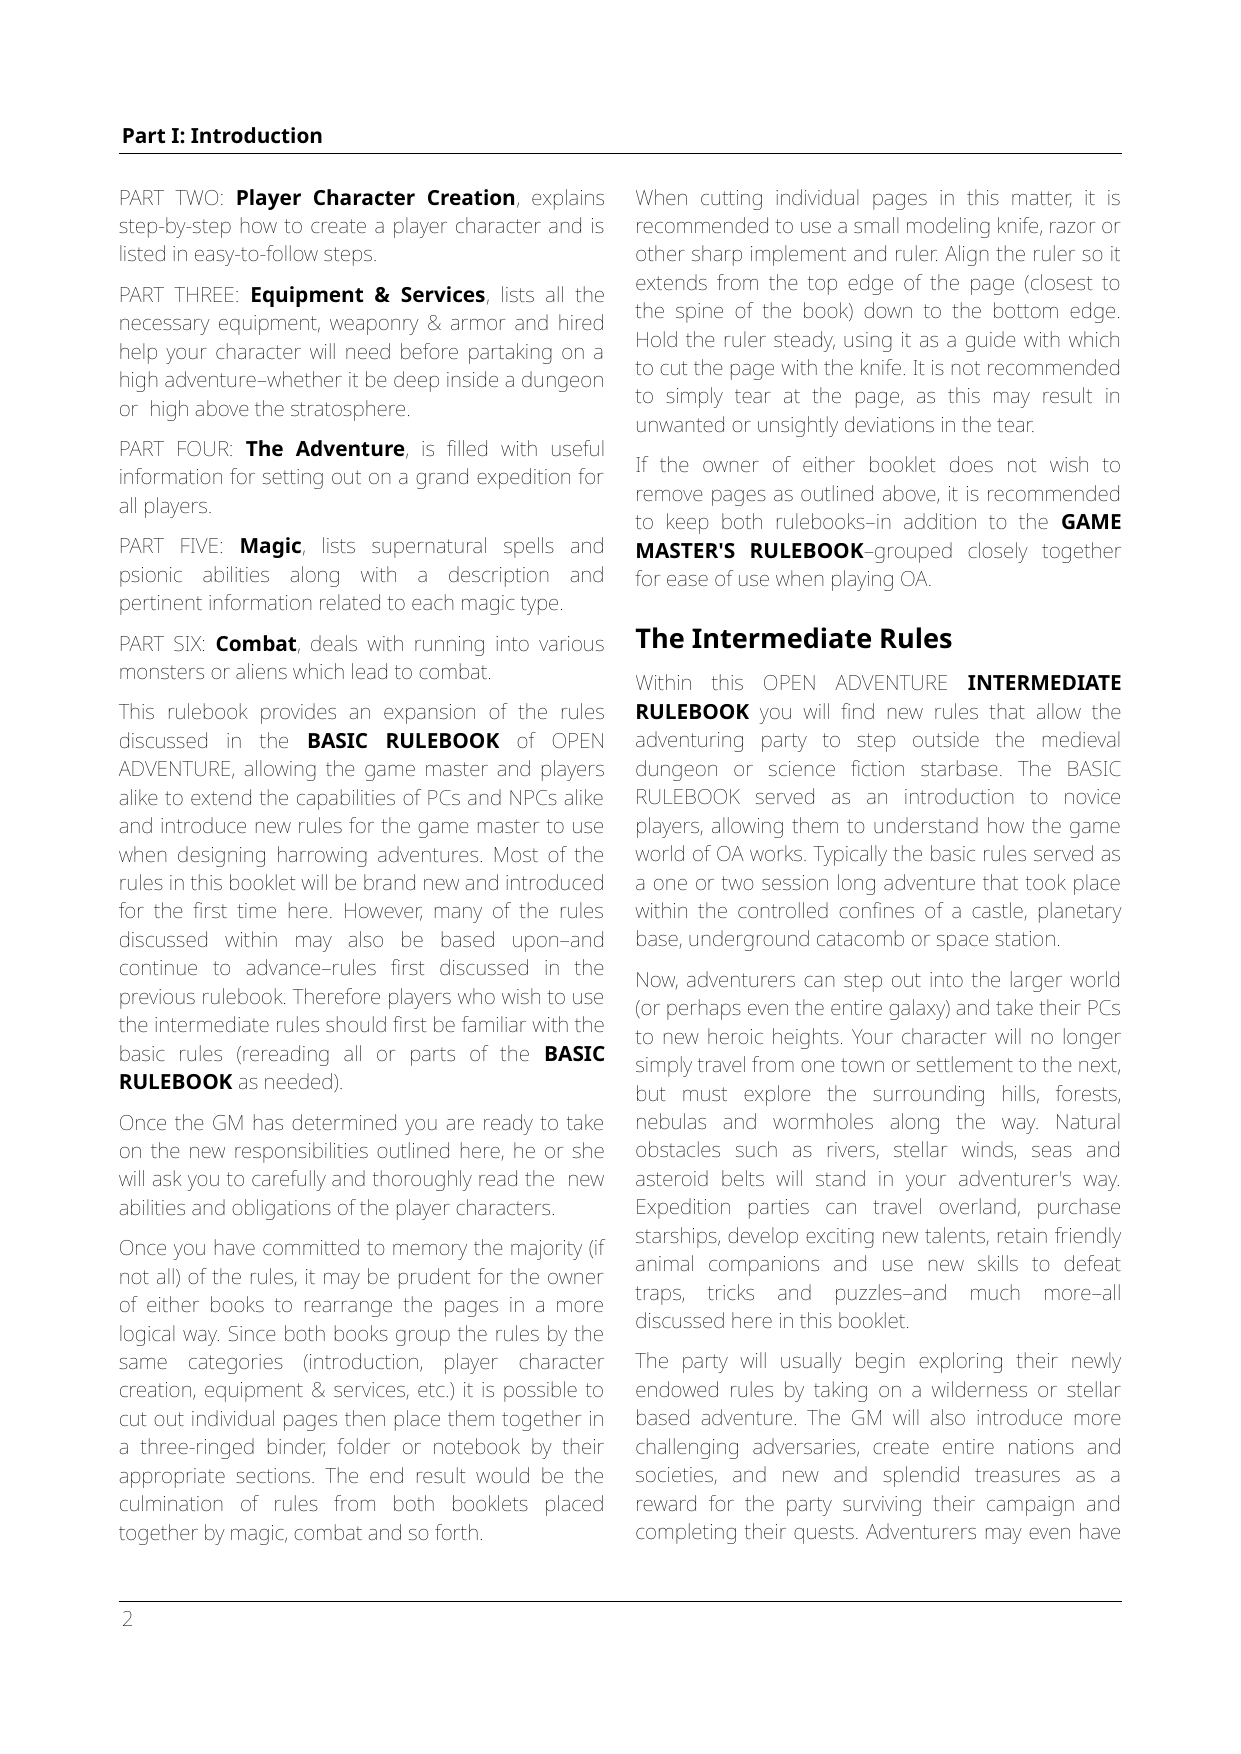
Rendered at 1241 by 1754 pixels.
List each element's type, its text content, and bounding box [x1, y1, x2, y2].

text PART FIVE: Magic, lists supernatural spells and psionic abilities along with a description and pertinent information related to each magic type. [118, 531, 605, 617]
text If the owner of either booklet does not wish to remove pages as outlined above, it is recommended to keep both rulebooks–in addition to the GAME MASTER'S RULEBOOK–grouped closely together for ease of use when playing OA. [635, 451, 1122, 593]
text The Intermediate Rules [635, 620, 1122, 657]
text Now, adventurers can step out into the larger world (or perhaps even the entire galaxy) and take their PCs to new heroic heights. Your character will no longer simply travel from one town or settlement to the next, but must explore the surrounding hills, forests, nebulas and wormholes along the way. Natural obstacles such as rivers, stellar winds, seas and asteroid belts will stand in your adventurer's way. Expedition parties can travel overland, purchase starships, develop exciting new talents, retain friendly animal companions and use new skills to defeat traps, tricks and puzzles–and much more–all discussed here in this booklet. [635, 965, 1122, 1334]
text Once you have committed to memory the majority (if not all) of the rules, it may be prudent for the owner of either books to rearrange the pages in a more logical way. Since both books group the rules by the same categories (introduction, player character creation, equipment & services, etc.) it is possible to cut out individual pages then place them together in a three-ringed binder, folder or notebook by their appropriate sections. The end result would be the culmination of rules from both booklets placed together by magic, combat and so forth. [118, 1233, 605, 1546]
text PART THREE: Equipment & Services, lists all the necessary equipment, weaponry & armor and hired help your character will need before partaking on a high adventure–whether it be deep inside a dungeon or high above the stratosphere. [118, 280, 605, 422]
text This rulebook provides an expansion of the rules discussed in the BASIC RULEBOOK of OPEN ADVENTURE, allowing the game master and players alike to extend the capabilities of PCs and NPCs alike and introduce new rules for the game master to use when designing harrowing adventures. Most of the rules in this booklet will be brand new and introduced for the first time here. However, many of the rules discussed within may also be based upon–and continue to advance–rules first discussed in the previous rulebook. Therefore players who wish to use the intermediate rules should first be familiar with the basic rules (rereading all or parts of the BASIC RULEBOOK as needed). [118, 697, 605, 1096]
text PART SIX: Combat, deals with running into various monsters or aliens which lead to combat. [118, 629, 605, 686]
text Once the GM has determined you are ready to take on the new responsibilities outlined here, he or she will ask you to carefully and thoroughly read the new abilities and obligations of the player characters. [118, 1108, 605, 1221]
text PART FOUR: The Adventure, is filled with useful information for setting out on a grand expedition for all players. [118, 434, 605, 519]
text The party will usually begin exploring their newly endowed rules by taking on a wilderness or stellar based adventure. The GM will also introduce more challenging adversaries, create entire nations and societies, and new and splendid treasures as a reward for the party surviving their campaign and completing their quests. Adventurers may even have [635, 1347, 1122, 1546]
text PART TWO: Player Character Creation, explains step-by-step how to create a player character and is listed in easy-to-follow steps. [118, 183, 605, 268]
text When cutting individual pages in this matter, it is recommended to use a small modeling knife, razor or other sharp implement and ruler. Align the ruler so it extends from the top edge of the page (closest to the spine of the book) down to the bottom edge. Hold the ruler steady, using it as a guide with which to cut the page with the knife. It is not recommended to simply tear at the page, as this may result in unwanted or unsightly deviations in the tear. [635, 183, 1122, 438]
text Within this OPEN ADVENTURE INTERMEDIATE RULEBOOK you will find new rules that allow the adventuring party to step outside the medieval dungeon or science fiction starbase. The BASIC RULEBOOK served as an introduction to novice players, allowing them to understand how the game world of OA works. Typically the basic rules served as a one or two session long adventure that took place within the controlled confines of a castle, planetary base, underground catacomb or space station. [635, 668, 1122, 953]
